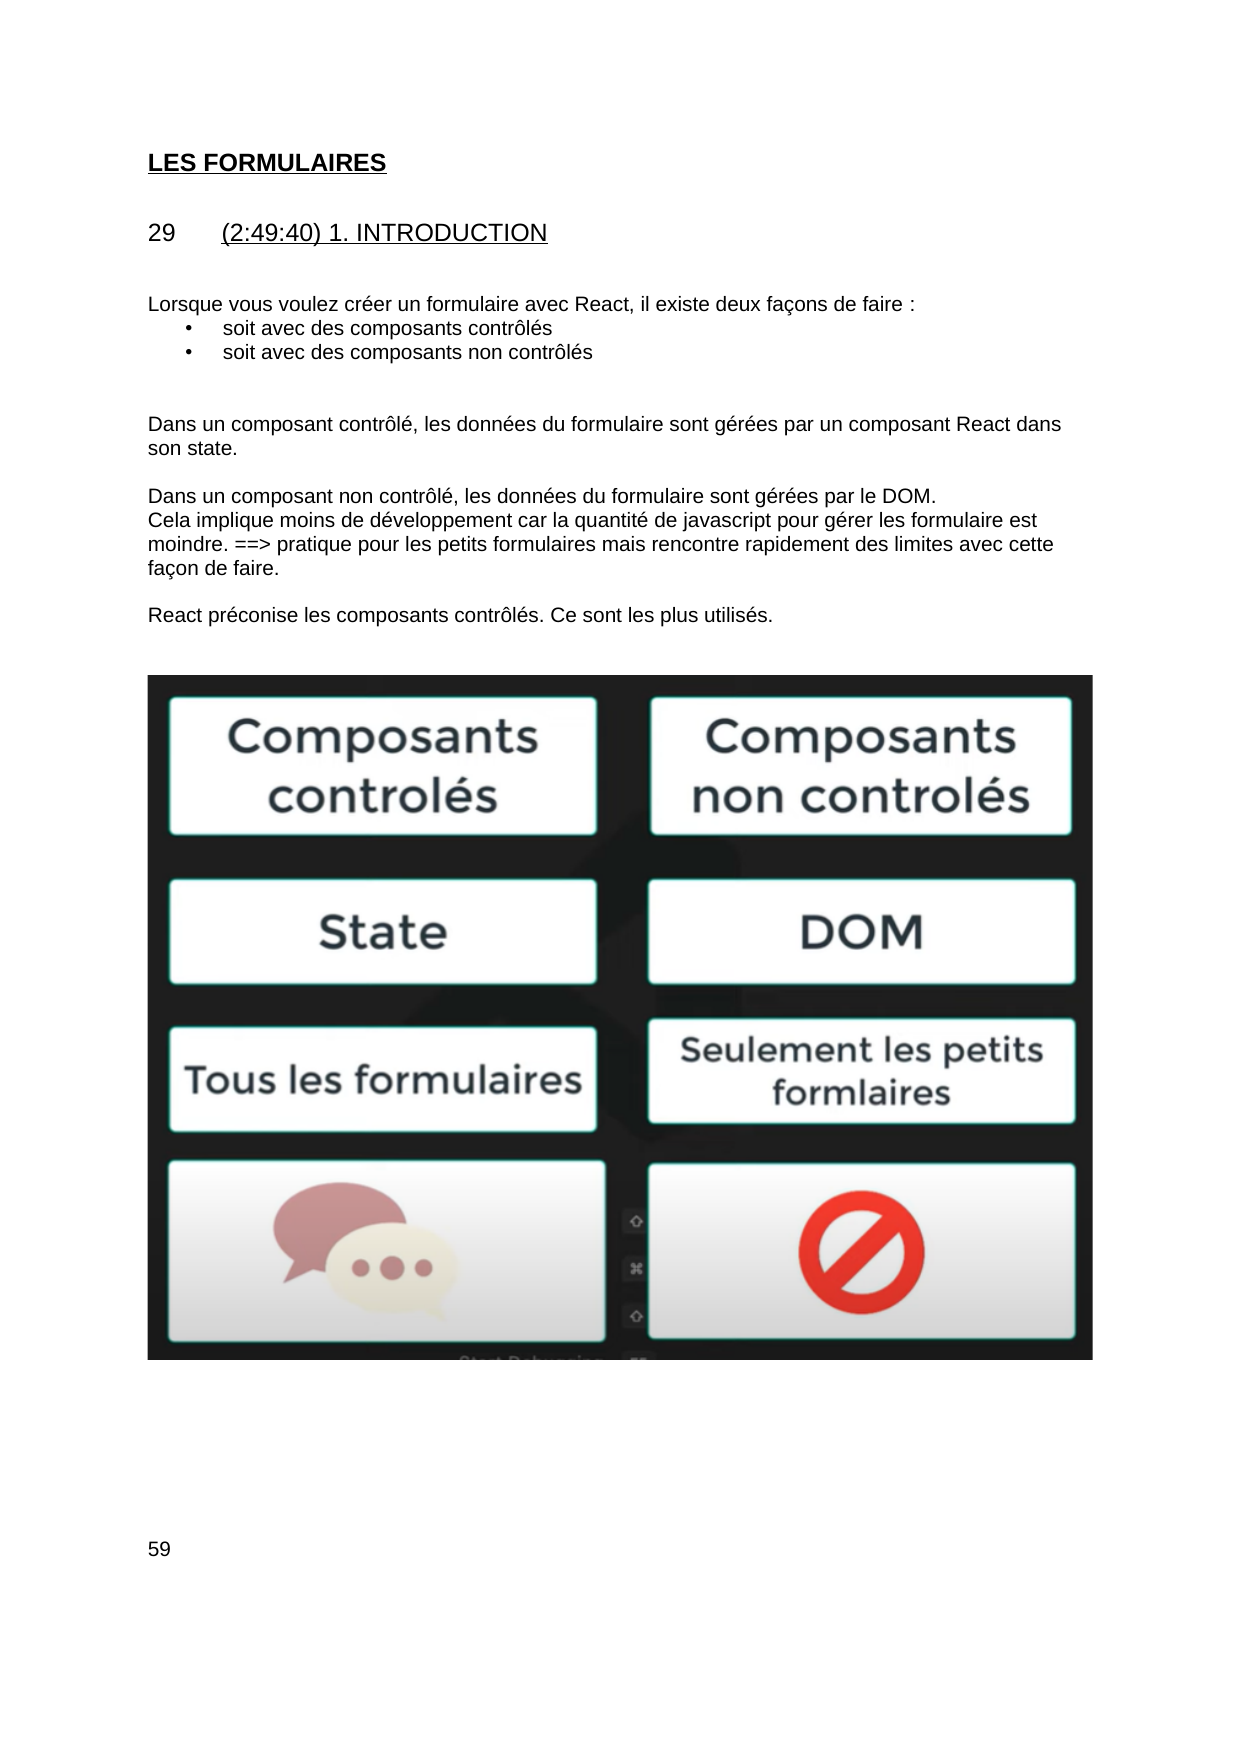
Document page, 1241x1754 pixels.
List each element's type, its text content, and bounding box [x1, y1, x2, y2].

text Lorsque vous voulez créer un formulaire avec React, il existe deux façons de faire : [148, 292, 1093, 316]
text React préconise les composants contrôlés. Ce sont les plus utilisés. [148, 603, 1093, 627]
text Cela implique moins de développement car la quantité de javascript pour gérer les formulaire est moindre. ==> pratique pour les petits formulaires mais rencontre rapidement des limites avec cette façon de faire. [148, 507, 1093, 579]
subtitle Les formulaires [148, 148, 1093, 176]
text Dans un composant non contrôlé, les données du formulaire sont gérées par le DOM. [148, 483, 1093, 507]
text Dans un composant contrôlé, les données du formulaire sont gérées par un composant React dans son state. [148, 412, 1093, 459]
picture [147, 675, 1093, 1360]
list soit avec des composants contrôlés [185, 316, 1093, 339]
subtitle (2:49:40) 1. Introduction [148, 218, 1093, 247]
list soit avec des composants non contrôlés [185, 339, 1093, 364]
